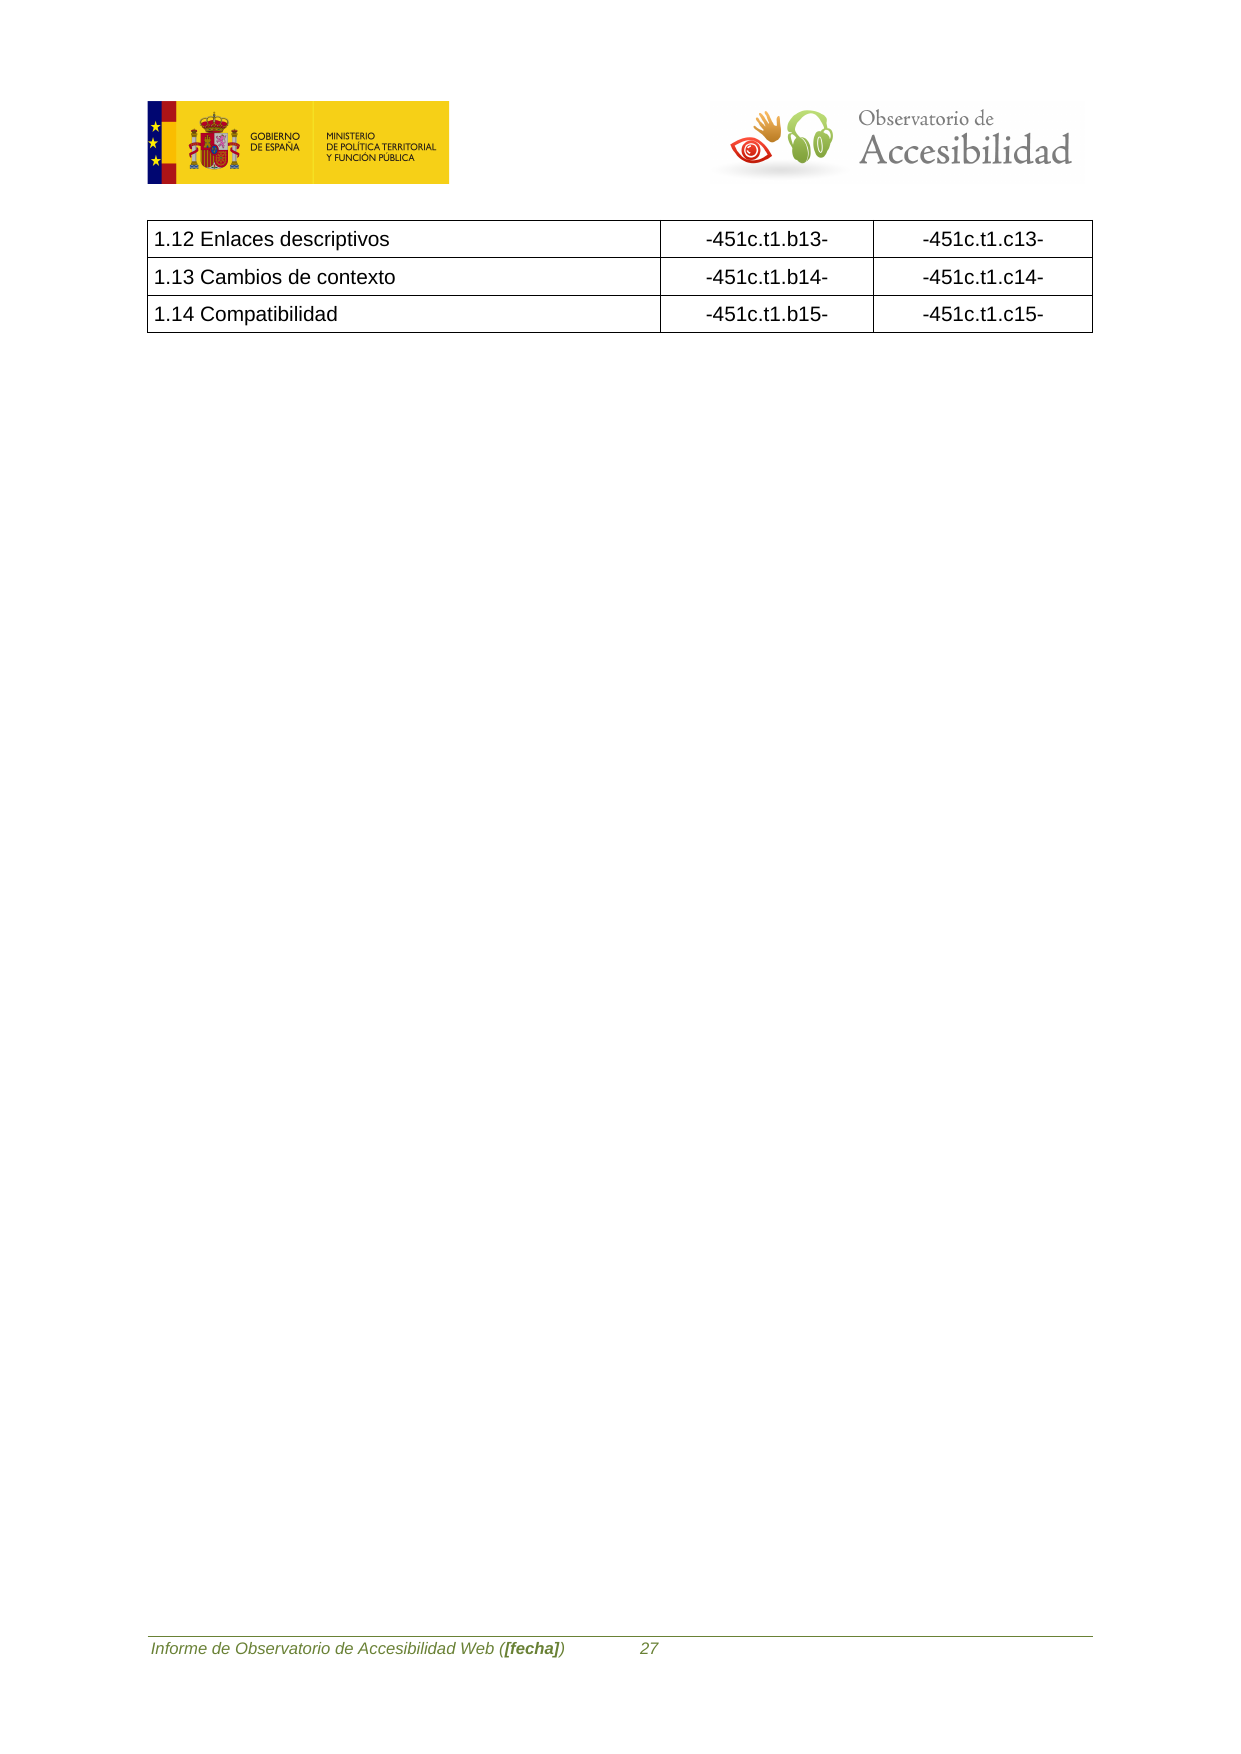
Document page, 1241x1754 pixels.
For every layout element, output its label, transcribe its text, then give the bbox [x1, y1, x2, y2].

table_cell 1.12 Enlaces descriptivos [148, 221, 660, 257]
table_cell -451c.t1.b13- [661, 221, 873, 257]
table_cell 1.13 Cambios de contexto [148, 258, 660, 295]
picture [147, 101, 450, 184]
table_cell -451c.t1.c15- [874, 296, 1092, 332]
table_cell -451c.t1.c14- [874, 258, 1092, 295]
picture [710, 101, 1086, 184]
table_cell -451c.t1.b14- [661, 258, 873, 295]
table_cell 1.14 Compatibilidad [148, 296, 660, 332]
table_cell -451c.t1.c13- [874, 221, 1092, 257]
table_cell -451c.t1.b15- [661, 296, 873, 332]
